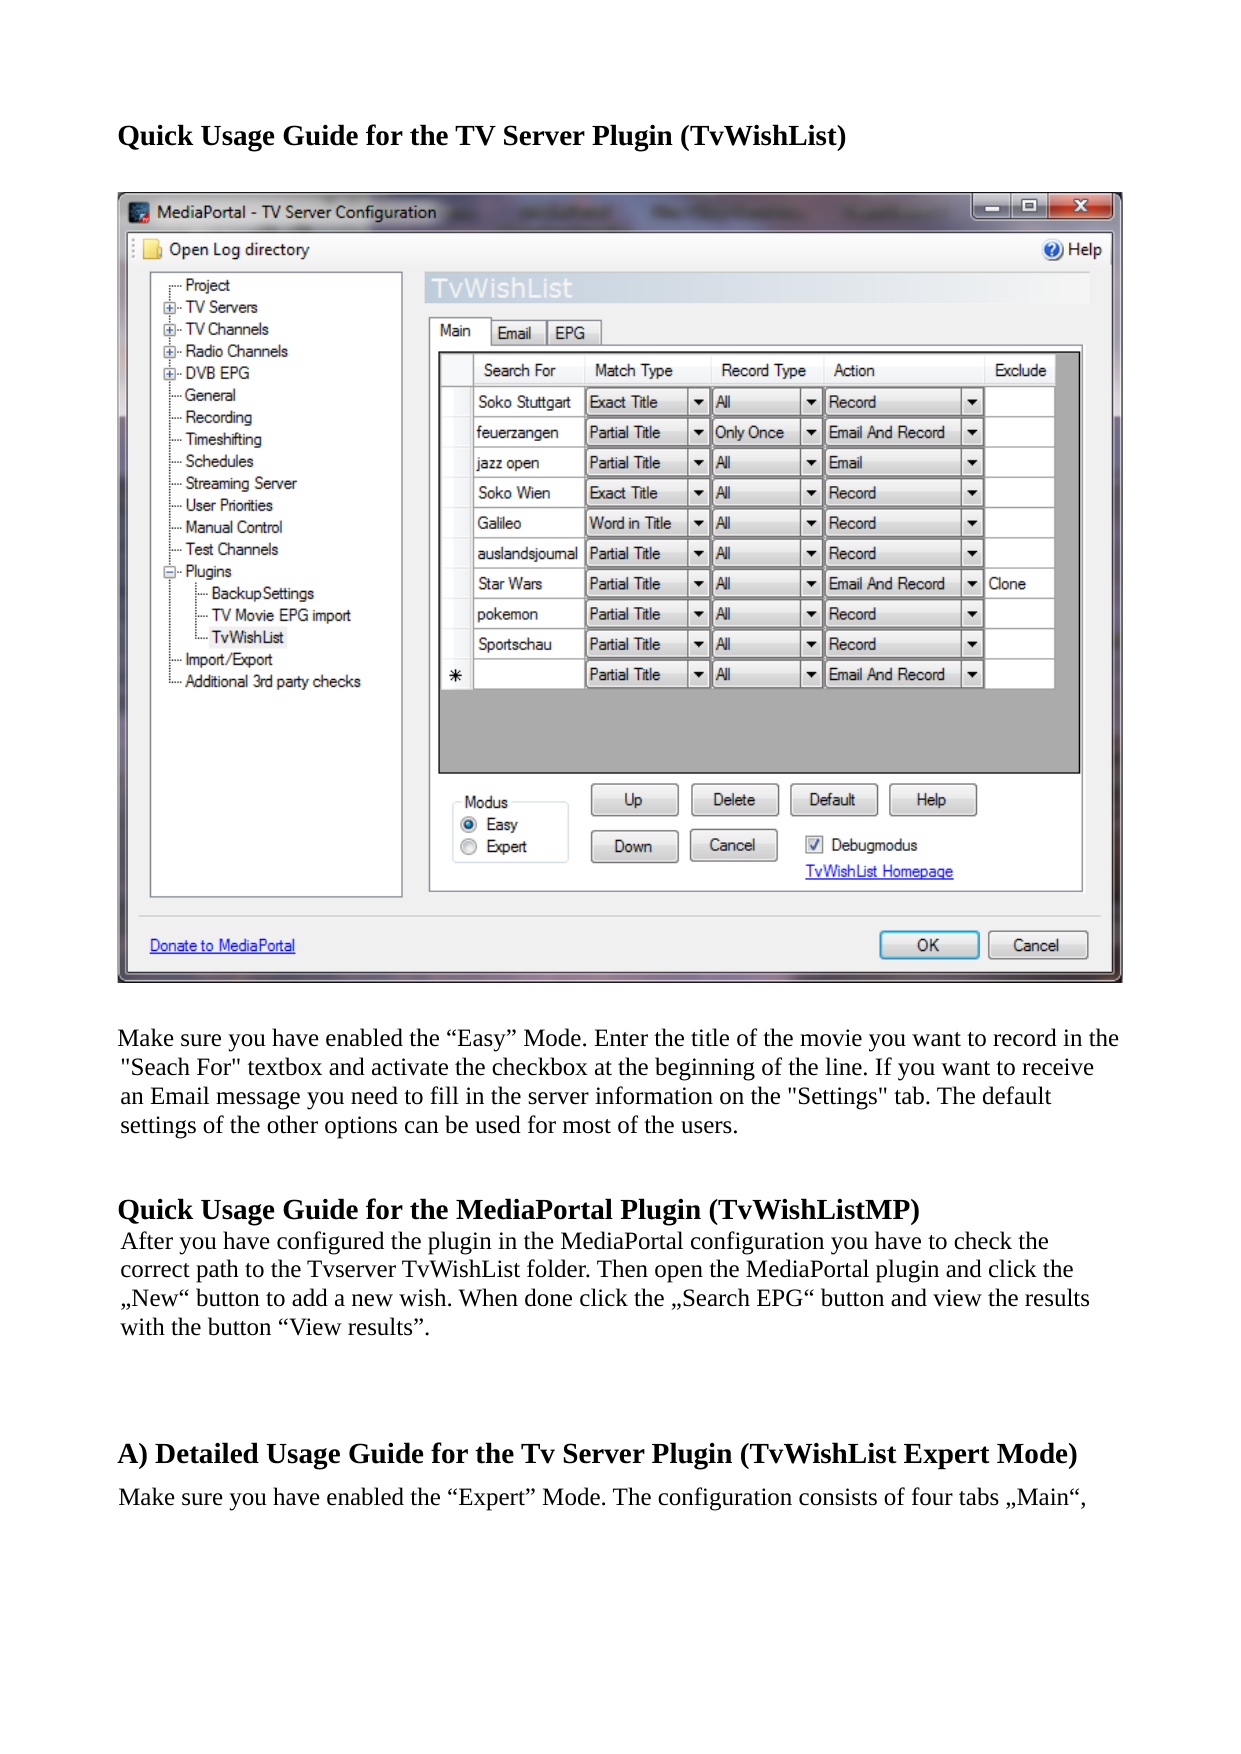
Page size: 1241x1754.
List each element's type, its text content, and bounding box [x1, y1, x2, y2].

picture [117, 192, 1123, 983]
text Make sure you have enabled the “Expert” Mode. The configuration consists of four tabs „Main“, [118, 1482, 1122, 1511]
text Quick Usage Guide for the TV Server Plugin (TvWishList) [117, 118, 1122, 180]
text Quick Usage Guide for the MediaPortal Plugin (TvWishListMP) After you have configured the plugin in the MediaPortal configuration you have to check the correct path to the Tvserver TvWishList folder. Then open the MediaPortal plugin and click the „New“ button to add a new wish. When done click the „Search EPG“ button and view the results with the button “View results”. [117, 1192, 1122, 1341]
text Make sure you have enabled the “Easy” Mode. Enter the title of the movie you want to record in the "Seach For" textbox and activate the checkbox at the beginning of the line. If you want to receive an Email message you need to fill in the server information on the "Settings" tab. The default settings of the other options can be used for most of the users. [117, 1023, 1122, 1138]
text A) Detailed Usage Guide for the Tv Server Plugin (TvWishList Expert Mode) [117, 1436, 1122, 1469]
